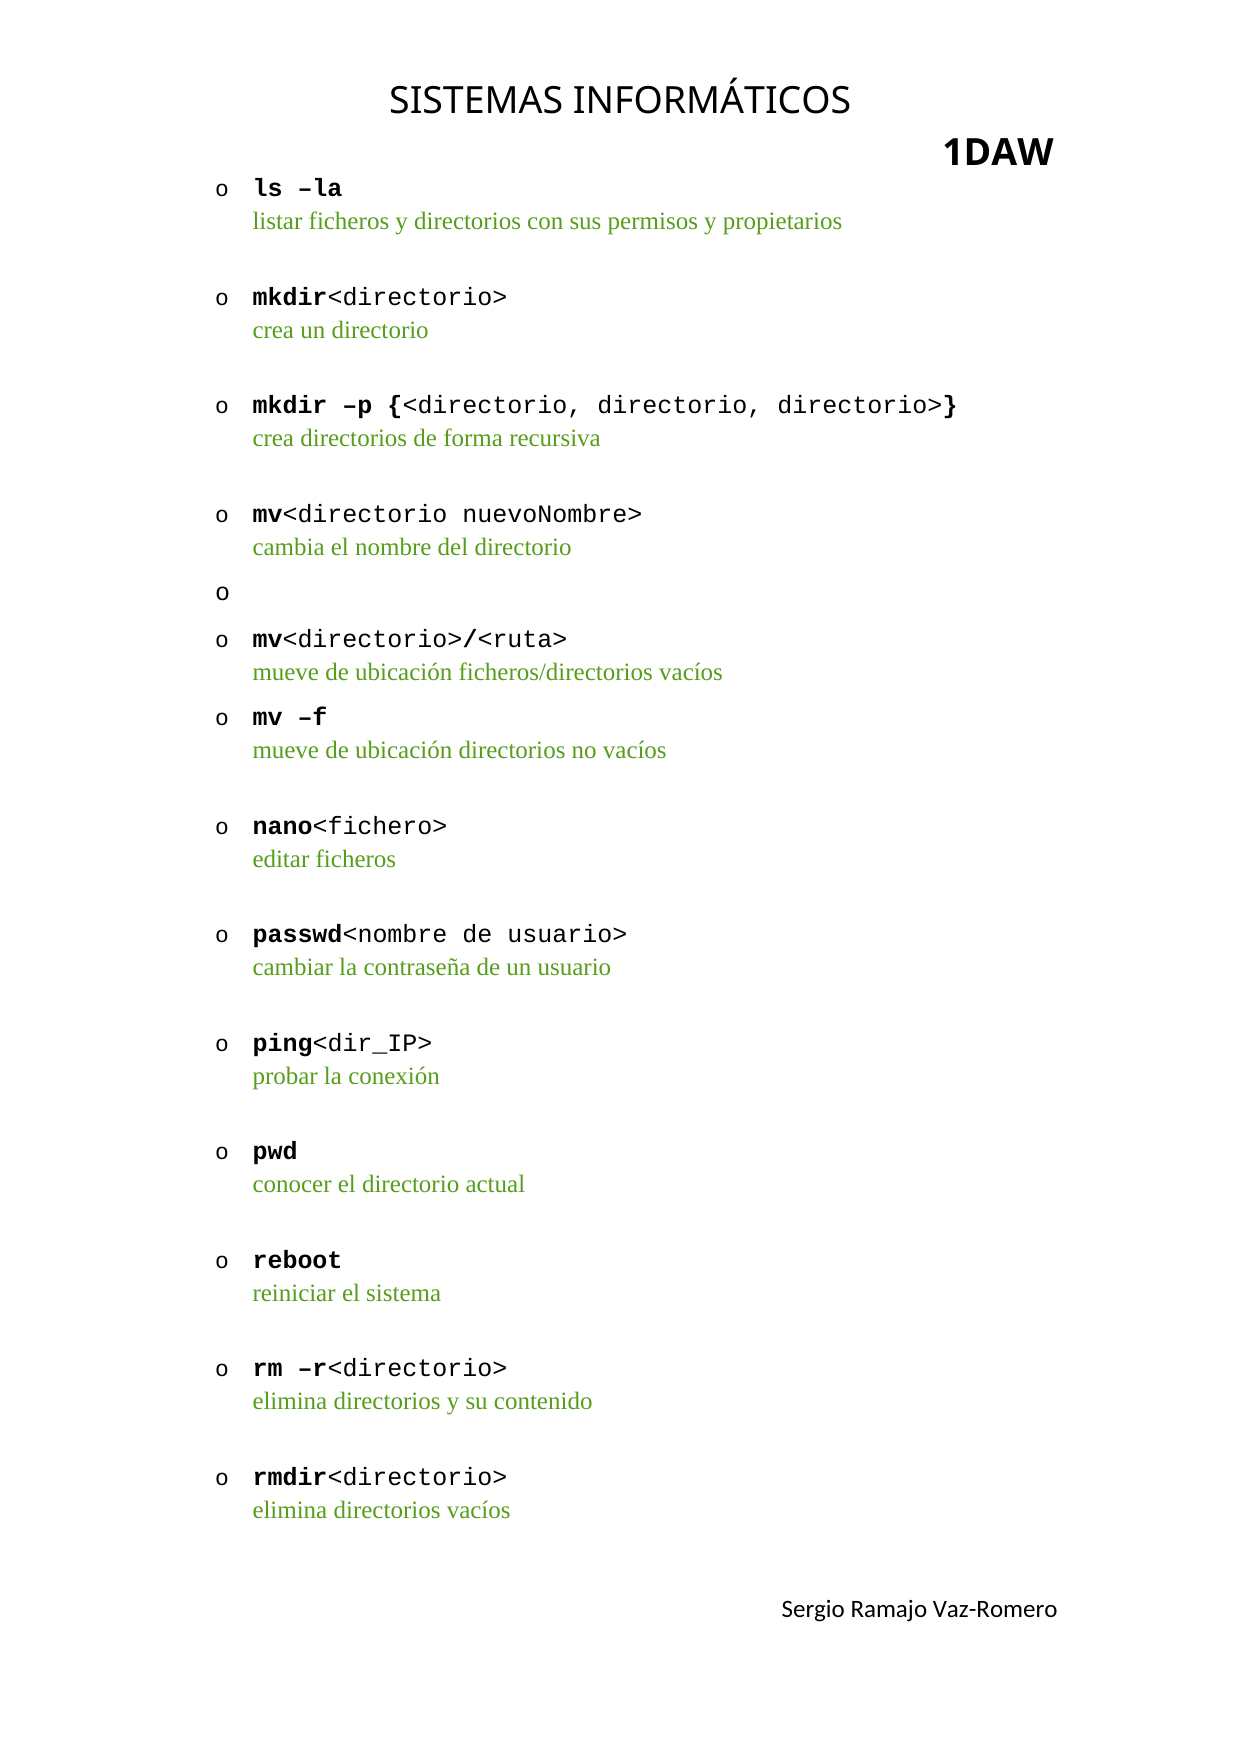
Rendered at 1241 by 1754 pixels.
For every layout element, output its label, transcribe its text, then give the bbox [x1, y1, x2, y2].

list mkdir –p {<directorio, directorio, directorio>} crea directorios de forma recursiva [215, 393, 1063, 482]
list pwd conocer el directorio actual [215, 1139, 1063, 1228]
list mkdir<directorio> crea un directorio [215, 284, 1063, 374]
list passwd<nombre de usuario> cambiar la contraseña de un usuario [215, 922, 1063, 1011]
list rmdir<directorio> elimina directorios vacíos [215, 1464, 1063, 1554]
list ls –la listar ficheros y directorios con sus permisos y propietarios [215, 176, 1063, 265]
list nano<fichero> editar ficheros [215, 813, 1063, 903]
list mv –f mueve de ubicación directorios no vacíos [215, 705, 1063, 794]
list reboot reiniciar el sistema [215, 1247, 1063, 1337]
list ping<dir_IP> probar la conexión [215, 1030, 1063, 1120]
list mv<directorio nuevoNombre> cambia el nombre del directorio [215, 501, 1063, 561]
list rm –r<directorio> elimina directorios y su contenido [215, 1356, 1063, 1445]
list mv<directorio>/<ruta> mueve de ubicación ficheros/directorios vacíos [215, 627, 1063, 686]
